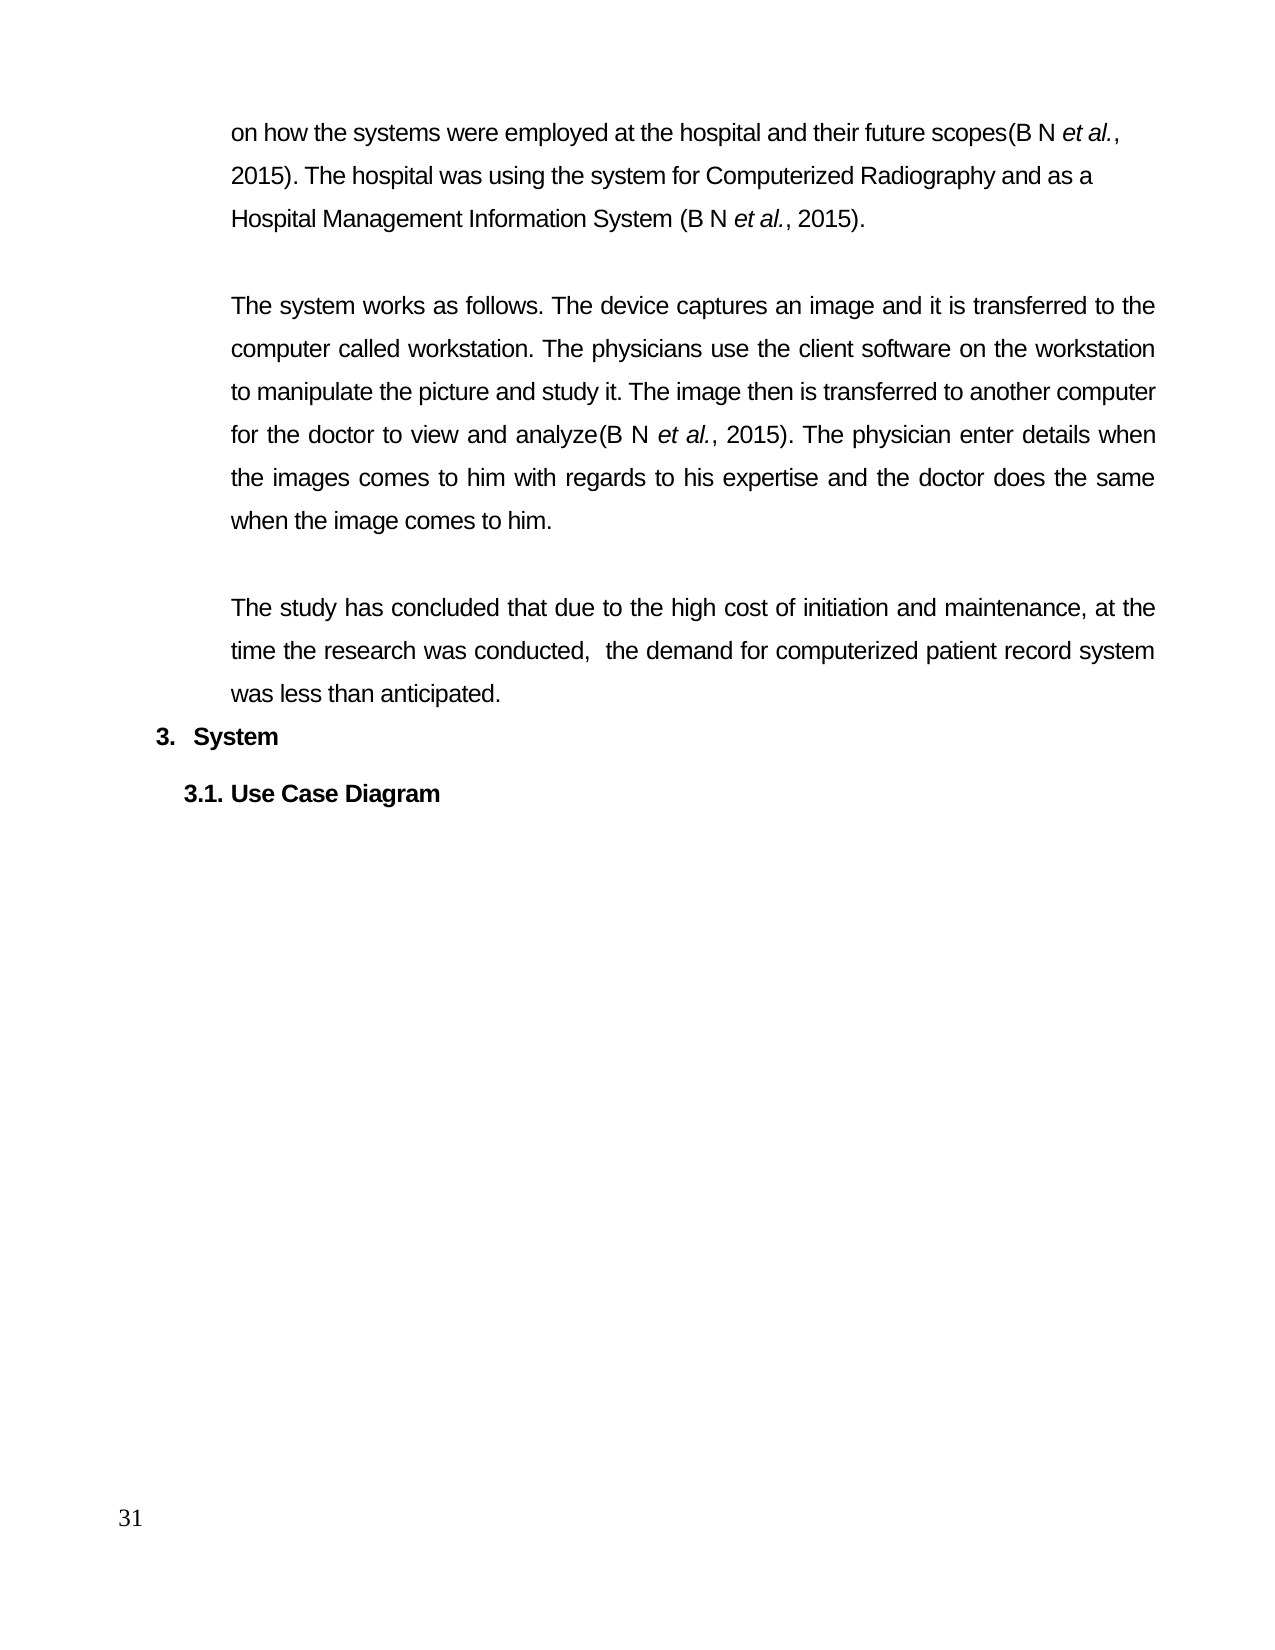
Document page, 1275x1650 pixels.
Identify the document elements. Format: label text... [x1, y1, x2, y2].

list Use Case Diagram [184, 779, 1157, 808]
list System [156, 722, 1157, 751]
text on how the systems were employed at the hospital and their future scopes(B N et al., 2015)⁠. The hospital was using the system for Computerized Radiography and as a Hospital Management Information System (B N et al., 2015)⁠. [231, 118, 1157, 233]
text The system works as follows. The device captures an image and it is transferred to the computer called workstation. The physicians use the client software on the workstation to manipulate the picture and study it. The image then is transferred to another computer for the doctor to view and analyze(B N et al., 2015)⁠. The physician enter details when the images comes to him with regards to his expertise and the doctor does the same when the image comes to him. [231, 291, 1157, 535]
text The study has concluded that due to the high cost of initiation and maintenance, at the time the research was conducted, the demand for computerized patient record system was less than anticipated. [231, 592, 1157, 707]
